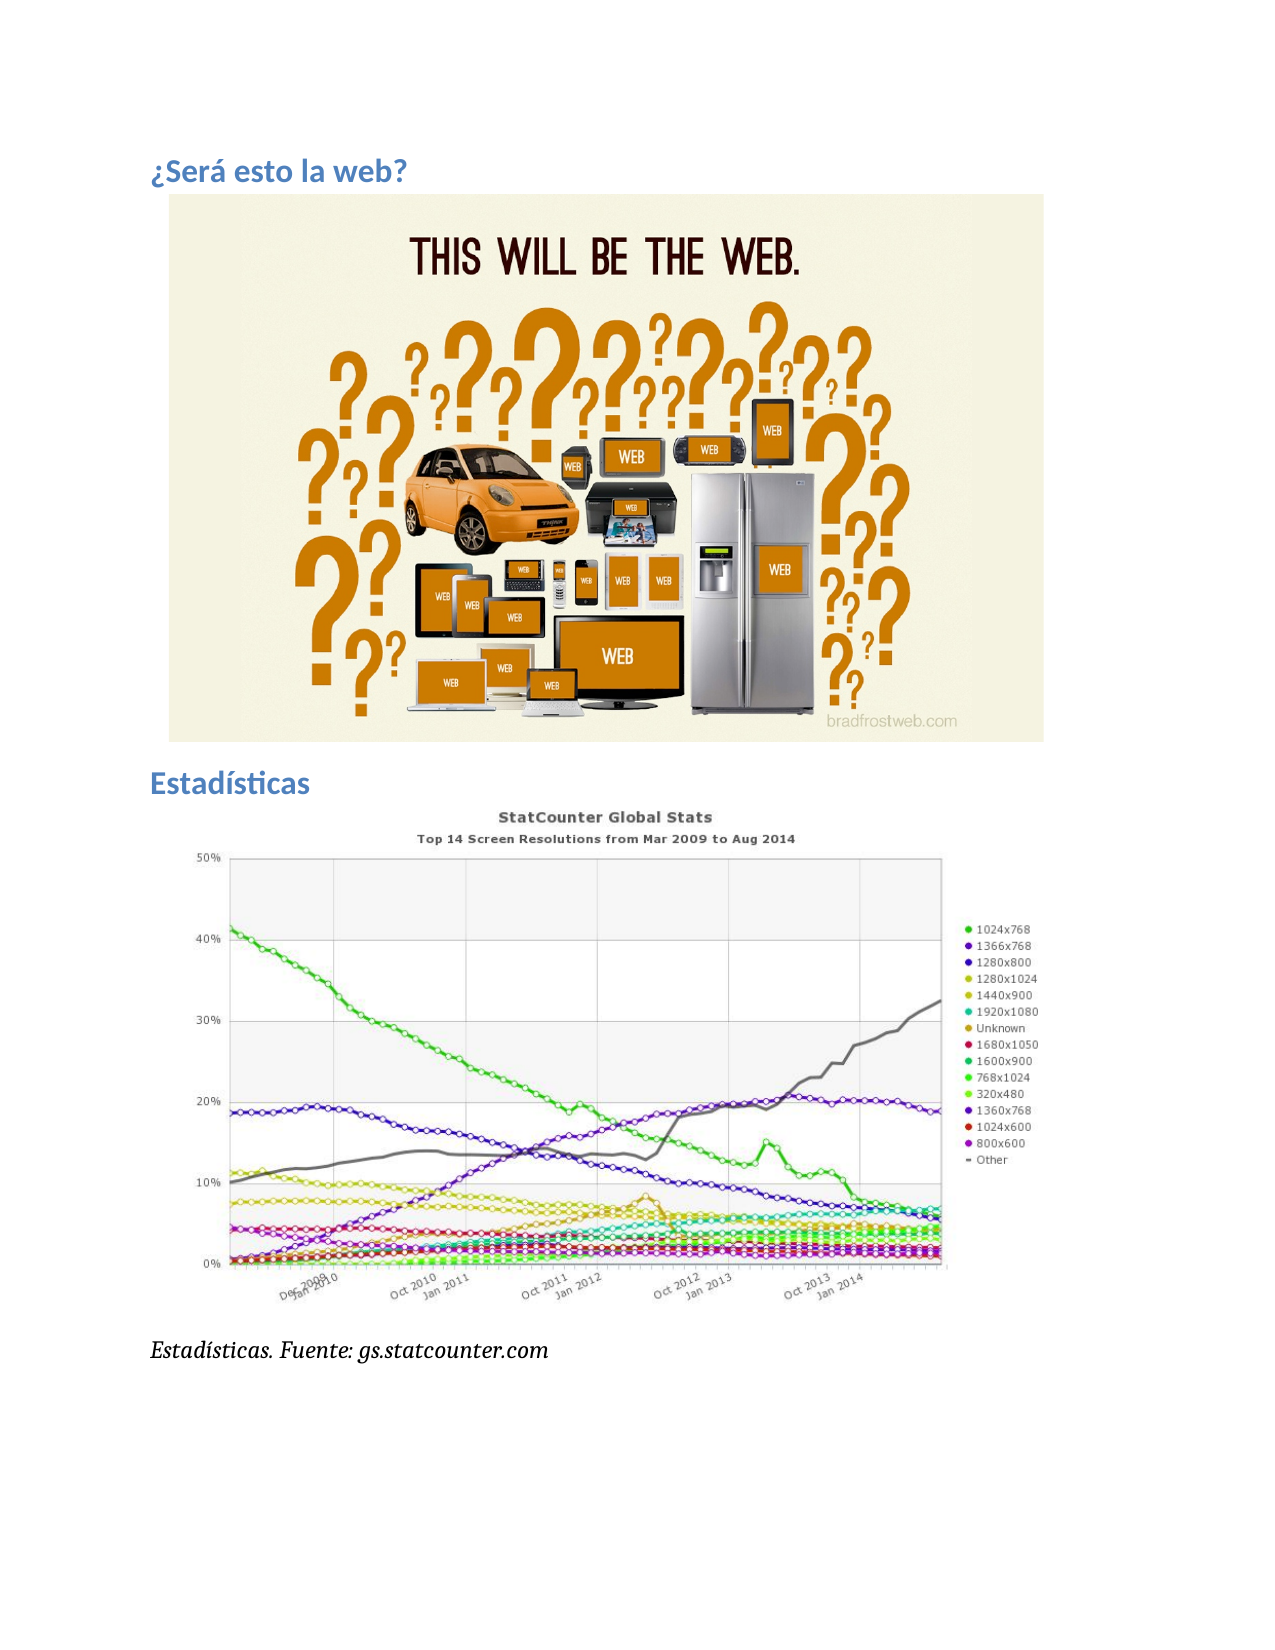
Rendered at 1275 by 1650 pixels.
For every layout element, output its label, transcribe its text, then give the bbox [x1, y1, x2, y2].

subtitle Estadísticas [150, 762, 1125, 803]
picture [168, 802, 1044, 1316]
picture [168, 194, 1044, 742]
subtitle ¿Será esto la web? [150, 150, 1125, 191]
text Estadísticas. Fuente: gs.statcounter.com [150, 1336, 1125, 1365]
